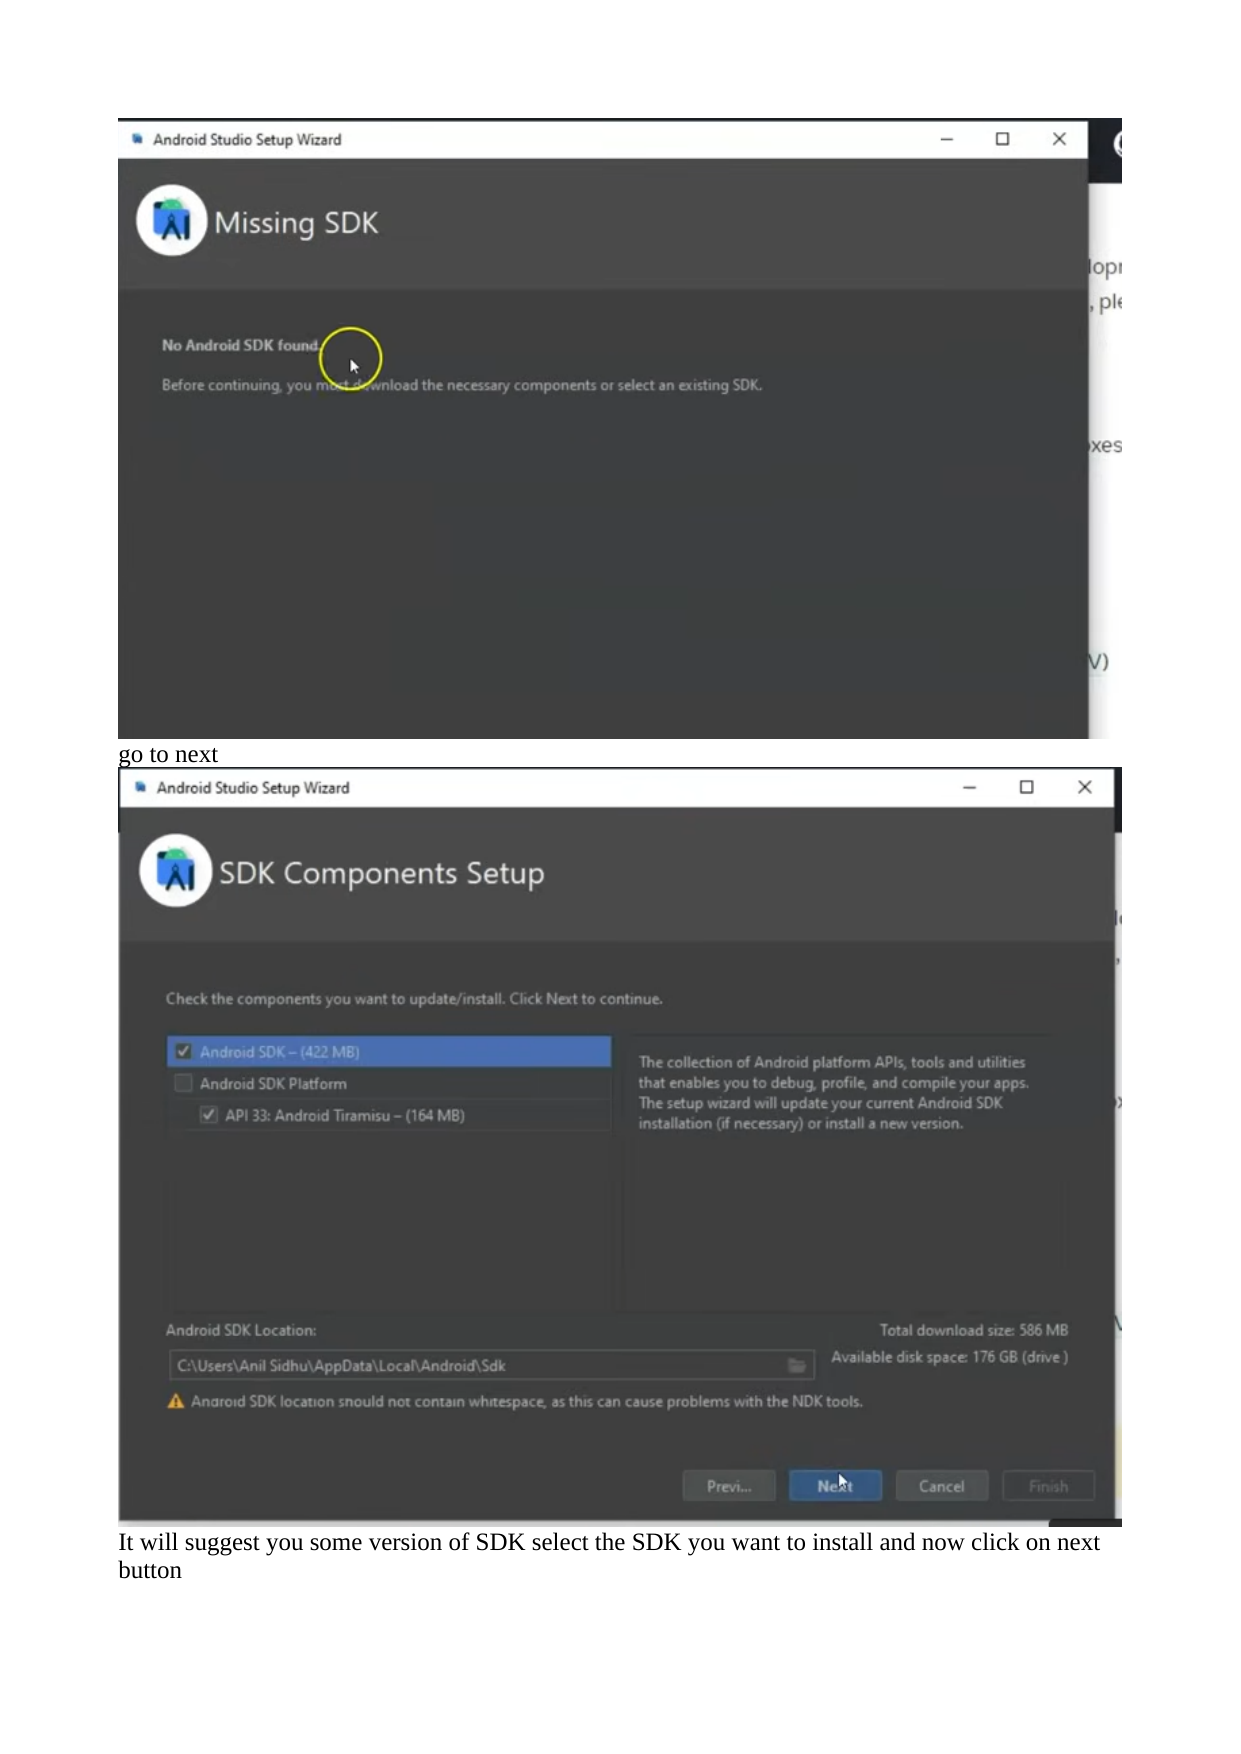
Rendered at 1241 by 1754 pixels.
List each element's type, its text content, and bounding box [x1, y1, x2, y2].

text It will suggest you some version of SDK select the SDK you want to install and now click on next button [118, 1527, 1122, 1584]
picture [118, 118, 1122, 739]
text go to next [118, 739, 1122, 767]
picture [118, 767, 1122, 1527]
